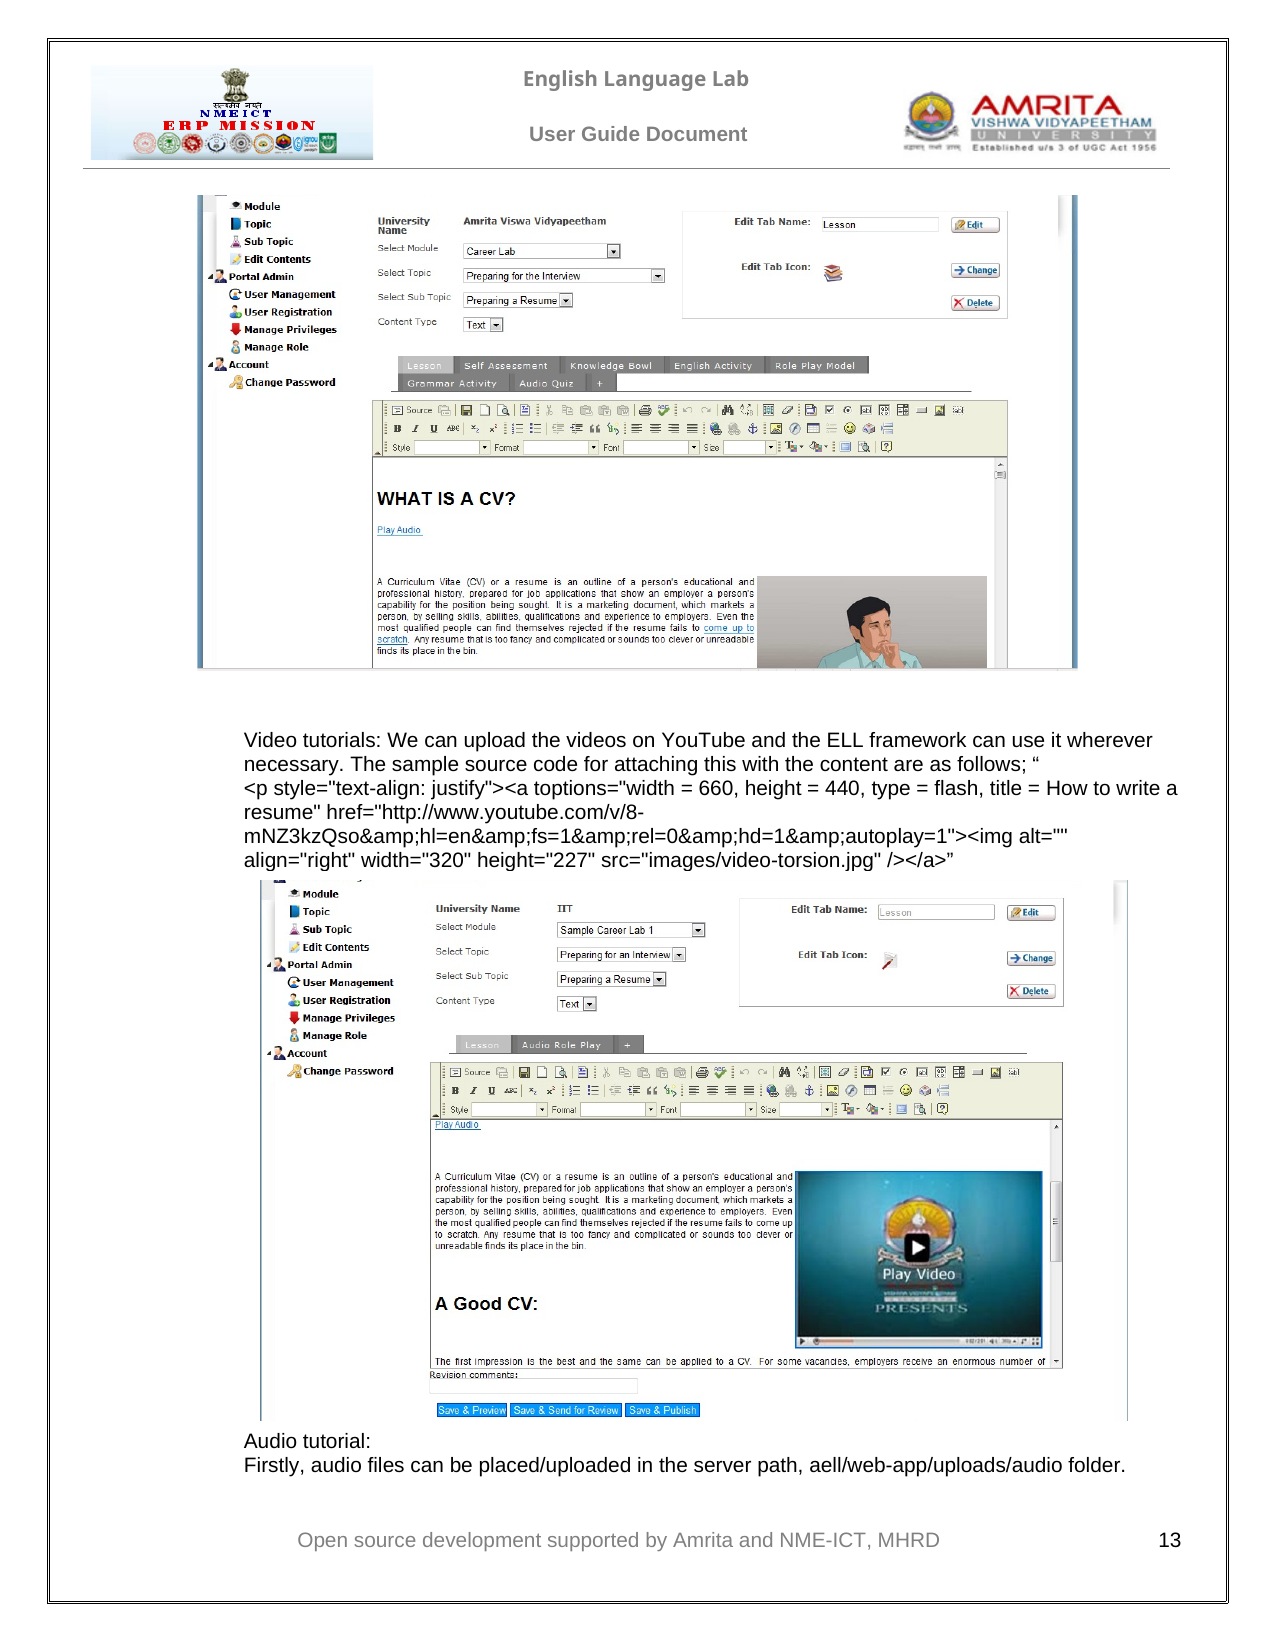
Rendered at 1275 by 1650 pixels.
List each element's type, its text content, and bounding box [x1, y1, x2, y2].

picture [260, 880, 1128, 1421]
text Video tutorials: We can upload the videos on YouTube and the ELL framework can use it wherever necessary. The sample source code for attaching this with the content are as follows; “ [244, 728, 1181, 776]
picture [897, 87, 1165, 160]
picture [197, 195, 1078, 671]
text Firstly, audio files can be placed/uploaded in the server path, aell/web-app/uploads/audio folder. [169, 1453, 1181, 1477]
picture [90, 65, 374, 160]
text Audio tutorial: [169, 1429, 1181, 1453]
text <p style="text-align: justify"><a toptions="width = 660, height = 440, type = flash, title = How to write a resume" href="http://www.youtube.com/v/8-mNZ3kzQso&amp;hl=en&amp;fs=1&amp;rel=0&amp;hd=1&amp;autoplay=1"><img alt="" align="right" width="320" height="227" src="images/video-torsion.jpg" /></a>” [244, 776, 1181, 871]
